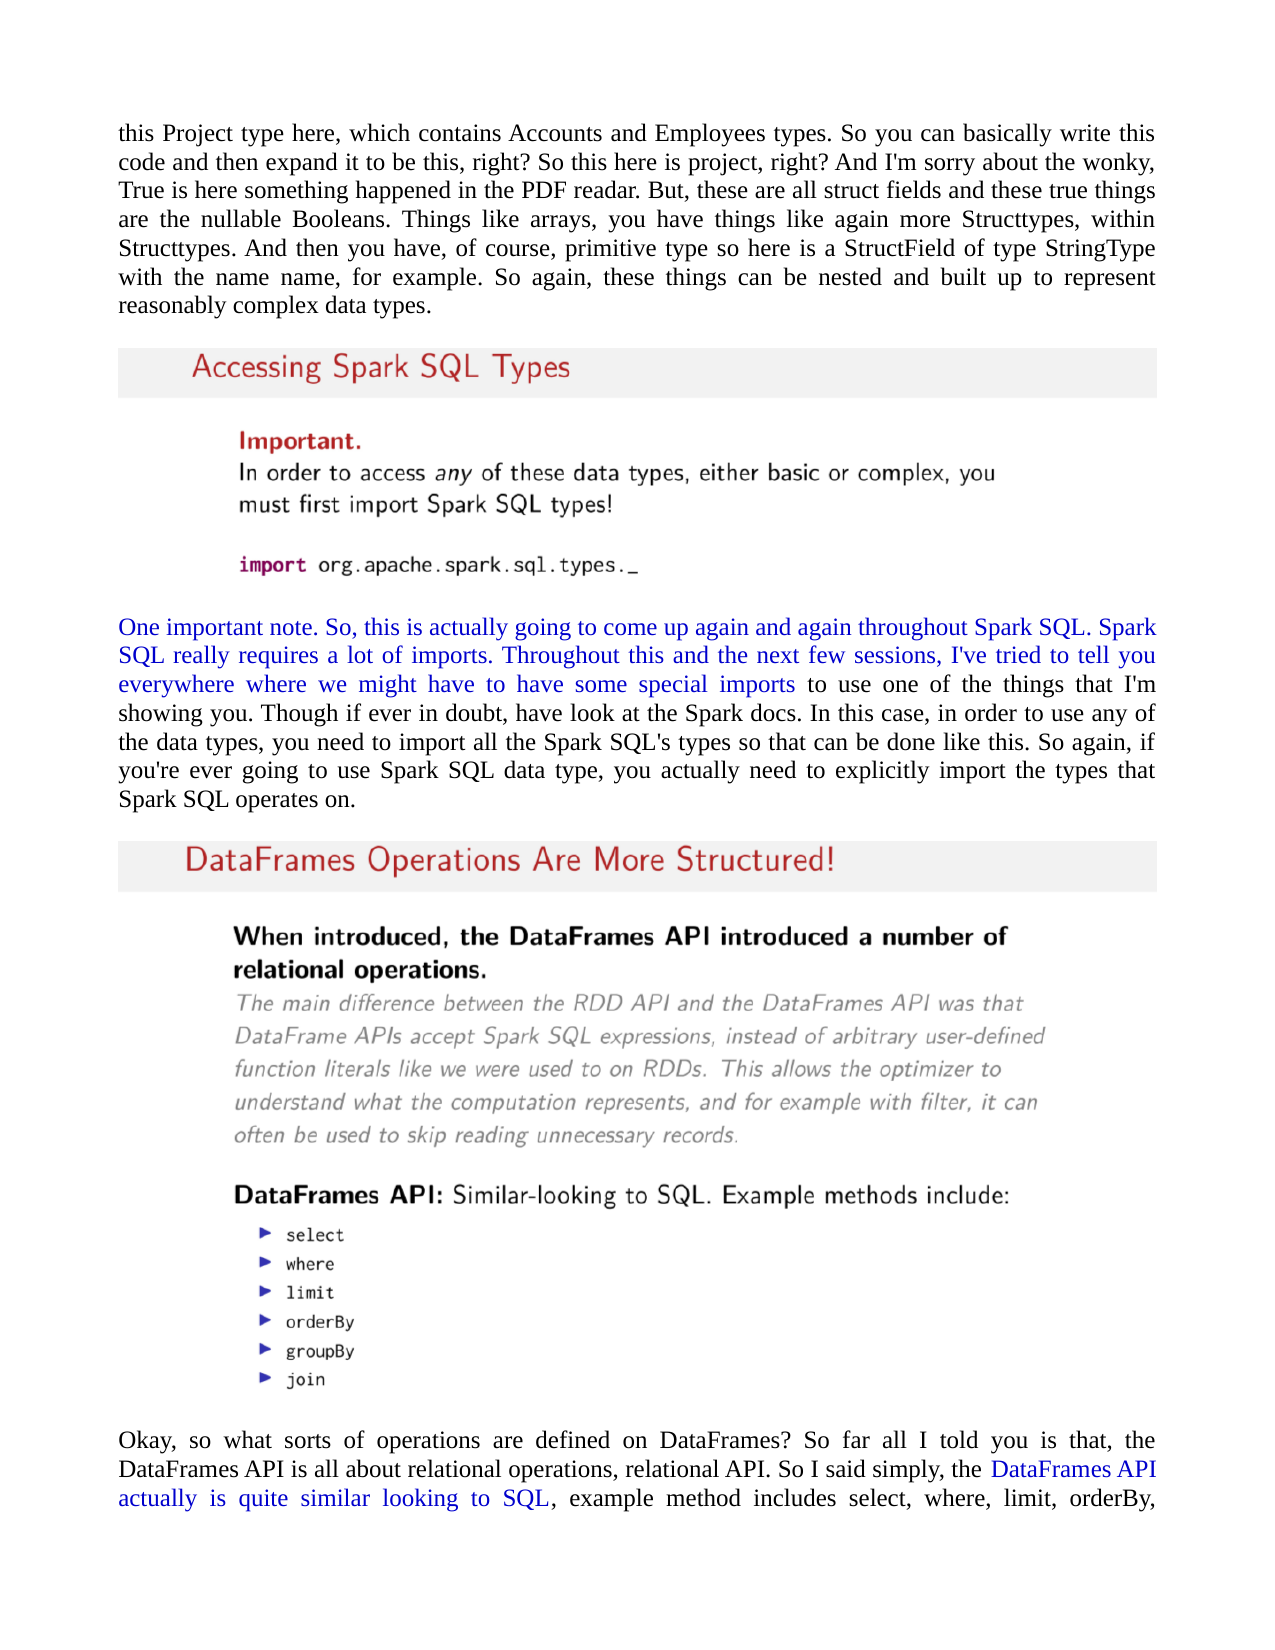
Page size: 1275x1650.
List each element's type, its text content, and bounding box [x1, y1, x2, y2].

picture [118, 841, 1157, 1397]
picture [118, 348, 1157, 583]
text One important note. So, this is actually going to come up again and again throughout Spark SQL. Spark SQL really requires a lot of imports. Throughout this and the next few sessions, I've tried to tell you everywhere where we might have to have some special imports to use one of the things that I'm showing you. Though if ever in doubt, have look at the Spark docs. In this case, in order to use any of the data types, you need to import all the Spark SQL's types so that can be done like this. So again, if you're ever going to use Spark SQL data type, you actually need to explicitly import the types that Spark SQL operates on. [118, 612, 1157, 813]
text Okay, so what sorts of operations are defined on DataFrames? So far all I told you is that, the DataFrames API is all about relational operations, relational API. So I said simply, the DataFrames API actually is quite similar looking to SQL, example method includes select, where, limit, orderBy, [118, 1426, 1157, 1512]
text this Project type here, which contains Accounts and Employees types. So you can basically write this code and then expand it to be this, right? So this here is project, right? And I'm sorry about the wonky, True is here something happened in the PDF readar. But, these are all struct fields and these true things are the nullable Booleans. Things like arrays, you have things like again more Structtypes, within Structtypes. And then you have, of course, primitive type so here is a StructField of type StringType with the name name, for example. So again, these things can be nested and built up to represent reasonably complex data types. [118, 118, 1157, 319]
